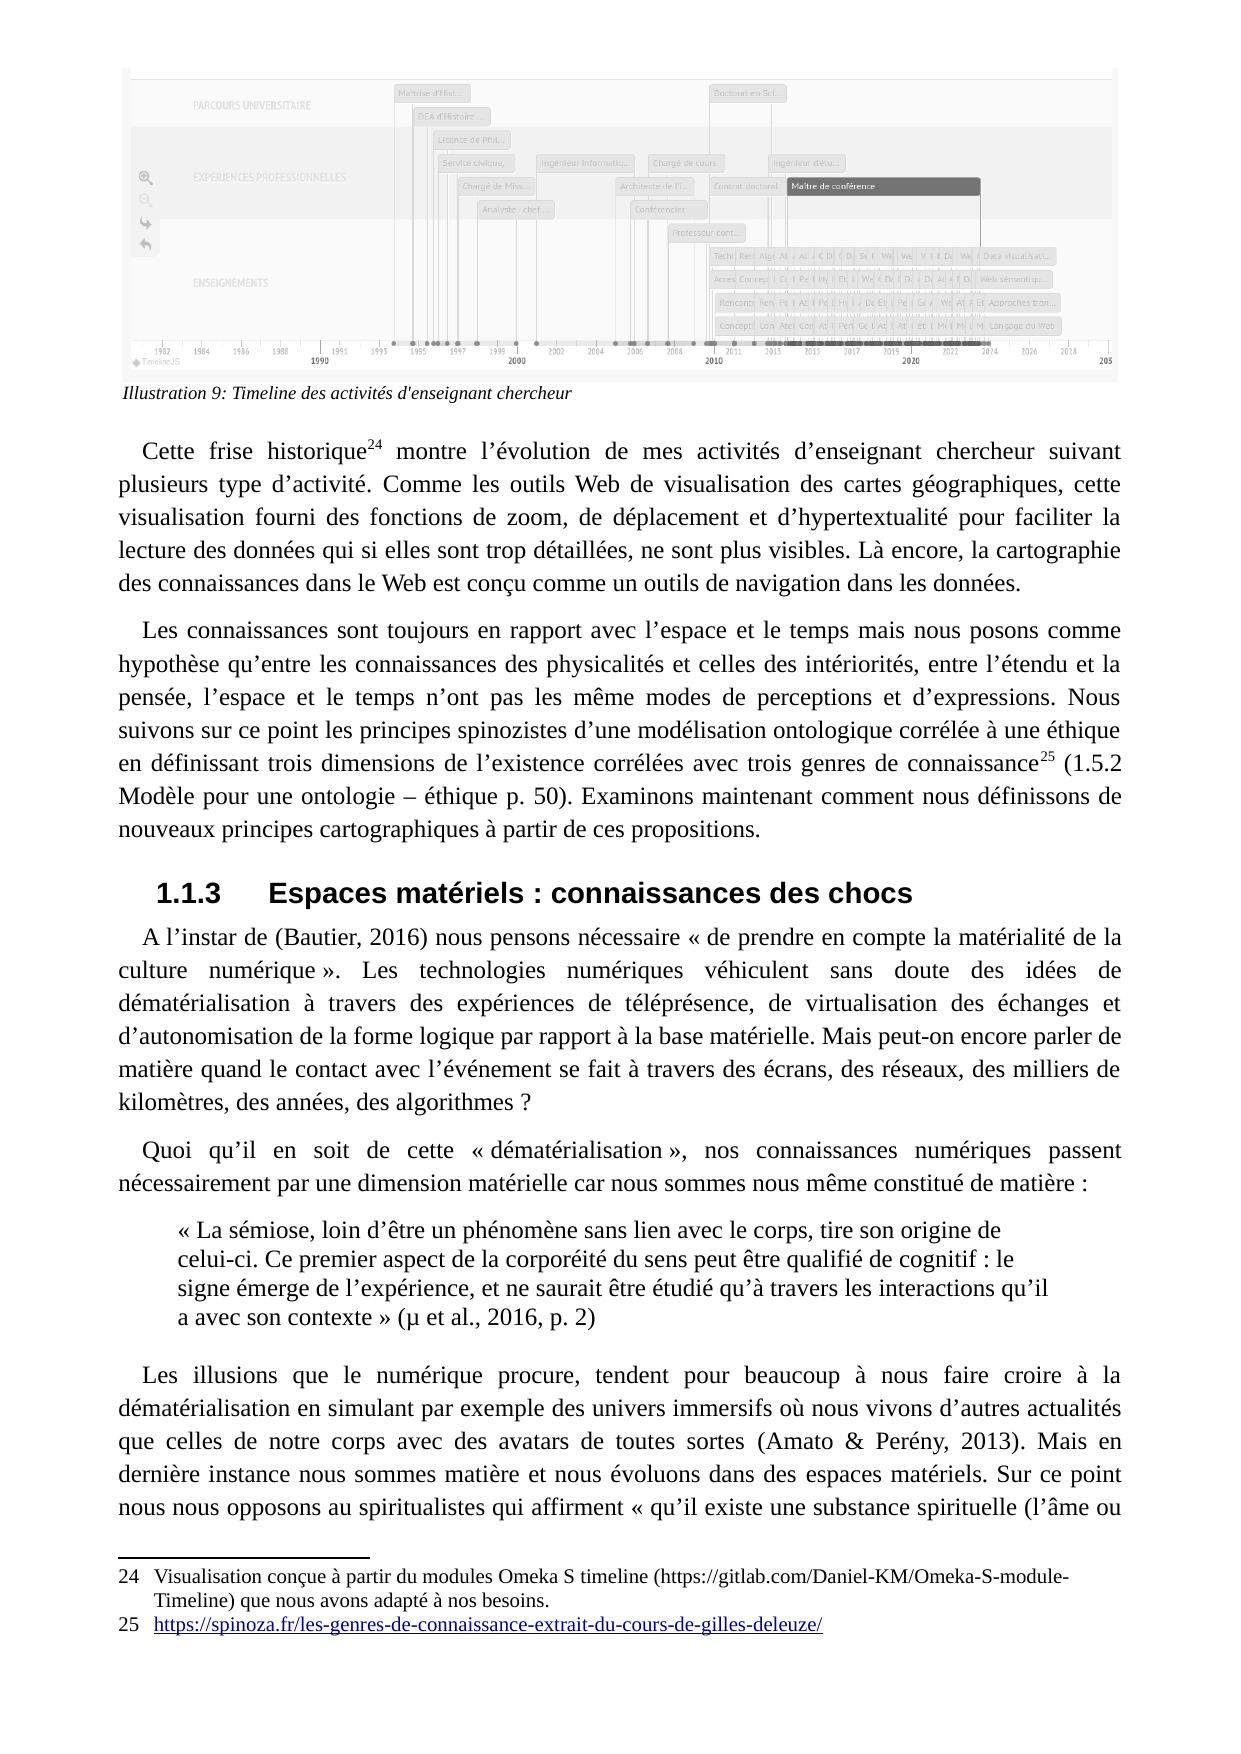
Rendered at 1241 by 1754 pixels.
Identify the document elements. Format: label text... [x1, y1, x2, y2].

text « La sémiose, loin d’être un phénomène sans lien avec le corps, tire son origine de celui-ci. Ce premier aspect de la corporéité du sens peut être qualifié de cognitif : le signe émerge de l’expérience, et ne saurait être étudié qu’à travers les interactions qu’il a avec son contexte » (µ et al., 2016, p. 2) [177, 1216, 1063, 1331]
text A l’instar de (Bautier, 2016) nous pensons nécessaire « de prendre en compte la matérialité de la culture numérique ». Les technologies numériques véhiculent sans doute des idées de dématérialisation à travers des expériences de téléprésence, de virtualisation des échanges et d’autonomisation de la forme logique par rapport à la base matérielle. Mais peut-on encore parler de matière quand le contact avec l’événement se fait à travers des écrans, des réseaux, des milliers de kilomètres, des années, des algorithmes ? [118, 922, 1122, 1116]
text Visualisation conçue à partir du modules Omeka S timeline (https://gitlab.com/Daniel-KM/Omeka-S-module-Timeline) que nous avons adapté à nos besoins. [118, 1564, 1122, 1612]
text Illustration 9: Timeline des activités d'enseignant chercheur [122, 382, 1118, 404]
text Cette frise historique montre l’évolution de mes activités d’enseignant chercheur suivant plusieurs type d’activité. Comme les outils Web de visualisation des cartes géographiques, cette visualisation fourni des fonctions de zoom, de déplacement et d’hypertextualité pour faciliter la lecture des données qui si elles sont trop détaillées, ne sont plus visibles. Là encore, la cartographie des connaissances dans le Web est conçu comme un outils de navigation dans les données. [118, 118, 1122, 597]
text https://spinoza.fr/les-genres-de-connaissance-extrait-du-cours-de-gilles-deleuze/ [118, 1612, 1122, 1636]
text Les connaissances sont toujours en rapport avec l’espace et le temps mais nous posons comme hypothèse qu’entre les connaissances des physicalités et celles des intériorités, entre l’étendu et la pensée, l’espace et le temps n’ont pas les même modes de perceptions et d’expressions. Nous suivons sur ce point les principes spinozistes d’une modélisation ontologique corrélée à une éthique en définissant trois dimensions de l’existence corrélées avec trois genres de connaissance (1.5.2 Modèle pour une ontologie – éthique p. 51). Examinons maintenant comment nous définissons de nouveaux principes cartographiques à partir de ces propositions. [118, 616, 1122, 842]
text Les illusions que le numérique procure, tendent pour beaucoup à nous faire croire à la dématérialisation en simulant par exemple des univers immersifs où nous vivons d’autres actualités que celles de notre corps avec des avatars de toutes sortes (Amato & Perény, 2013). Mais en dernière instance nous sommes matière et nous évoluons dans des espaces matériels. Sur ce point nous nous opposons au spiritualistes qui affirment « qu’il existe une substance spirituelle (l’âme ou [118, 1360, 1122, 1521]
subtitle Espaces matériels : connaissances des chocs [118, 876, 1122, 910]
picture [122, 68, 1118, 382]
text Quoi qu’il en soit de cette « dématérialisation », nos connaissances numériques passent nécessairement par une dimension matérielle car nous sommes nous même constitué de matière : [118, 1135, 1122, 1197]
